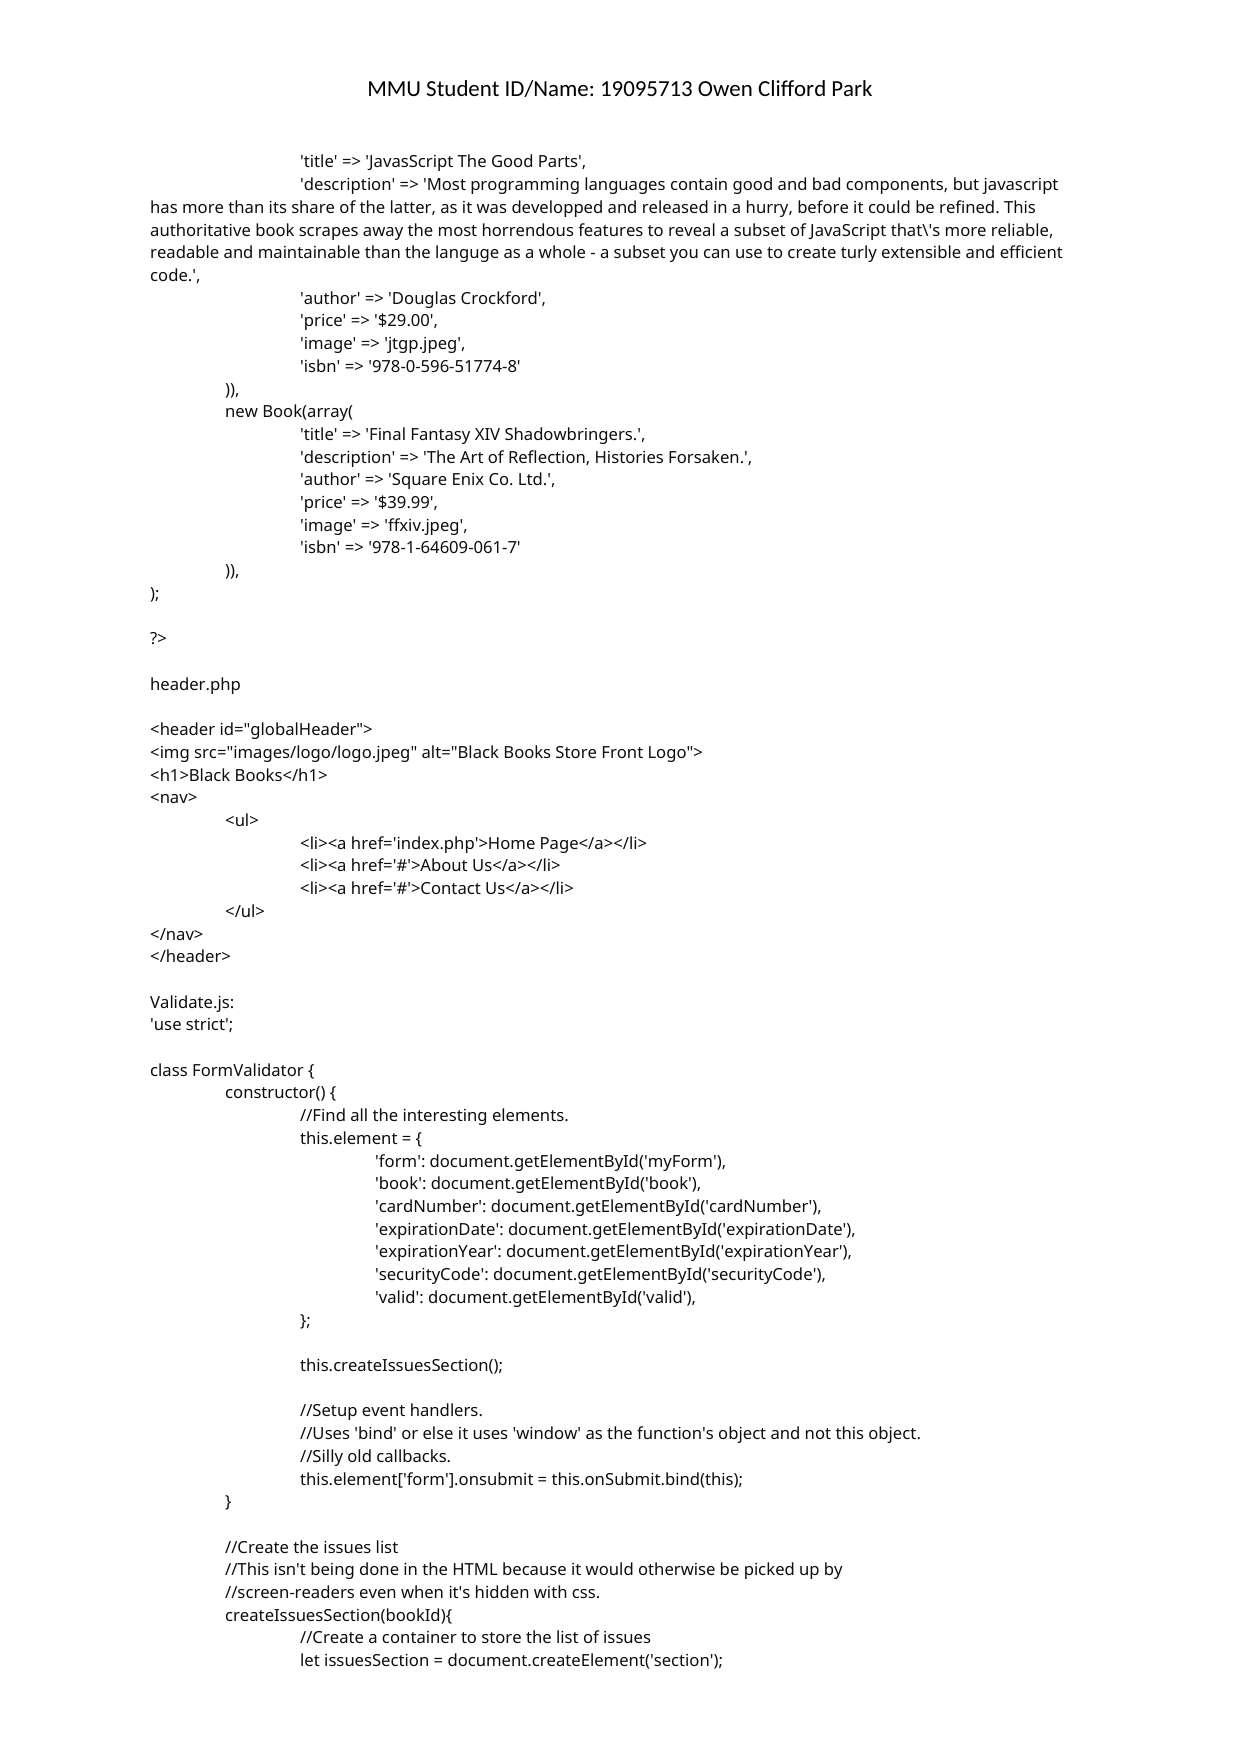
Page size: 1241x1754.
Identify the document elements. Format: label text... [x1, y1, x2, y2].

text ); [150, 581, 1090, 604]
text //Setup event handlers. [150, 1399, 1090, 1422]
text <nav> [150, 786, 1090, 808]
text 'price' => '$29.00', [150, 309, 1090, 332]
text <li><a href='#'>Contact Us</a></li> [150, 877, 1090, 899]
text //Create a container to store the list of issues [150, 1626, 1090, 1649]
text constructor() { [150, 1081, 1090, 1104]
text 'expirationYear': document.getElementById('expirationYear'), [150, 1240, 1090, 1263]
text )), [150, 377, 1090, 400]
text Validate.js: [150, 990, 1090, 1013]
text ?> [150, 627, 1090, 649]
text 'image' => 'ffxiv.jpeg', [150, 513, 1090, 536]
text <header id="globalHeader"> [150, 718, 1090, 740]
text 'author' => 'Douglas Crockford', [150, 286, 1090, 309]
text //screen-readers even when it's hidden with css. [150, 1581, 1090, 1603]
text <li><a href='#'>About Us</a></li> [150, 854, 1090, 877]
text 'valid': document.getElementById('valid'), [150, 1285, 1090, 1308]
text </ul> [150, 899, 1090, 922]
text 'price' => '$39.99', [150, 491, 1090, 513]
text 'title' => 'Final Fantasy XIV Shadowbringers.', [150, 422, 1090, 445]
text 'isbn' => '978-1-64609-061-7' [150, 536, 1090, 559]
text 'form': document.getElementById('myForm'), [150, 1149, 1090, 1172]
text this.element['form'].onsubmit = this.onSubmit.bind(this); [150, 1467, 1090, 1490]
text header.php [150, 672, 1090, 695]
text 'description' => 'Most programming languages contain good and bad components, but javascript has more than its share of the latter, as it was developped and released in a hurry, before it could be refined. This authoritative book scrapes away the most horrendous features to reveal a subset of JavaScript that\'s more reliable, readable and maintainable than the languge as a whole - a subset you can use to create turly extensible and efficient code.', [150, 173, 1090, 286]
text let issuesSection = document.createElement('section'); [150, 1649, 1090, 1671]
text this.createIssuesSection(); [150, 1353, 1090, 1376]
text 'description' => 'The Art of Reflection, Histories Forsaken.', [150, 445, 1090, 468]
text 'book': document.getElementById('book'), [150, 1172, 1090, 1194]
text //Uses 'bind' or else it uses 'window' as the function's object and not this object. [150, 1422, 1090, 1444]
text //Find all the interesting elements. [150, 1104, 1090, 1126]
text 'image' => 'jtgp.jpeg', [150, 332, 1090, 354]
text <ul> [150, 808, 1090, 831]
text <h1>Black Books</h1> [150, 763, 1090, 786]
text <img src="images/logo/logo.jpeg" alt="Black Books Store Front Logo"> [150, 740, 1090, 763]
text class FormValidator { [150, 1058, 1090, 1081]
text 'title' => 'JavasScript The Good Parts', [150, 150, 1090, 173]
text 'expirationDate': document.getElementById('expirationDate'), [150, 1217, 1090, 1240]
text createIssuesSection(bookId){ [150, 1603, 1090, 1626]
text </nav> [150, 922, 1090, 945]
text <li><a href='index.php'>Home Page</a></li> [150, 831, 1090, 854]
text //This isn't being done in the HTML because it would otherwise be picked up by [150, 1558, 1090, 1581]
text //Silly old callbacks. [150, 1444, 1090, 1467]
text this.element = { [150, 1126, 1090, 1149]
text //Create the issues list [150, 1535, 1090, 1558]
text new Book(array( [150, 400, 1090, 422]
text } [150, 1490, 1090, 1512]
text </header> [150, 945, 1090, 967]
text 'author' => 'Square Enix Co. Ltd.', [150, 468, 1090, 491]
text 'use strict'; [150, 1013, 1090, 1036]
text 'securityCode': document.getElementById('securityCode'), [150, 1263, 1090, 1285]
text 'cardNumber': document.getElementById('cardNumber'), [150, 1194, 1090, 1217]
text )), [150, 559, 1090, 581]
text }; [150, 1308, 1090, 1331]
text 'isbn' => '978-0-596-51774-8' [150, 354, 1090, 377]
